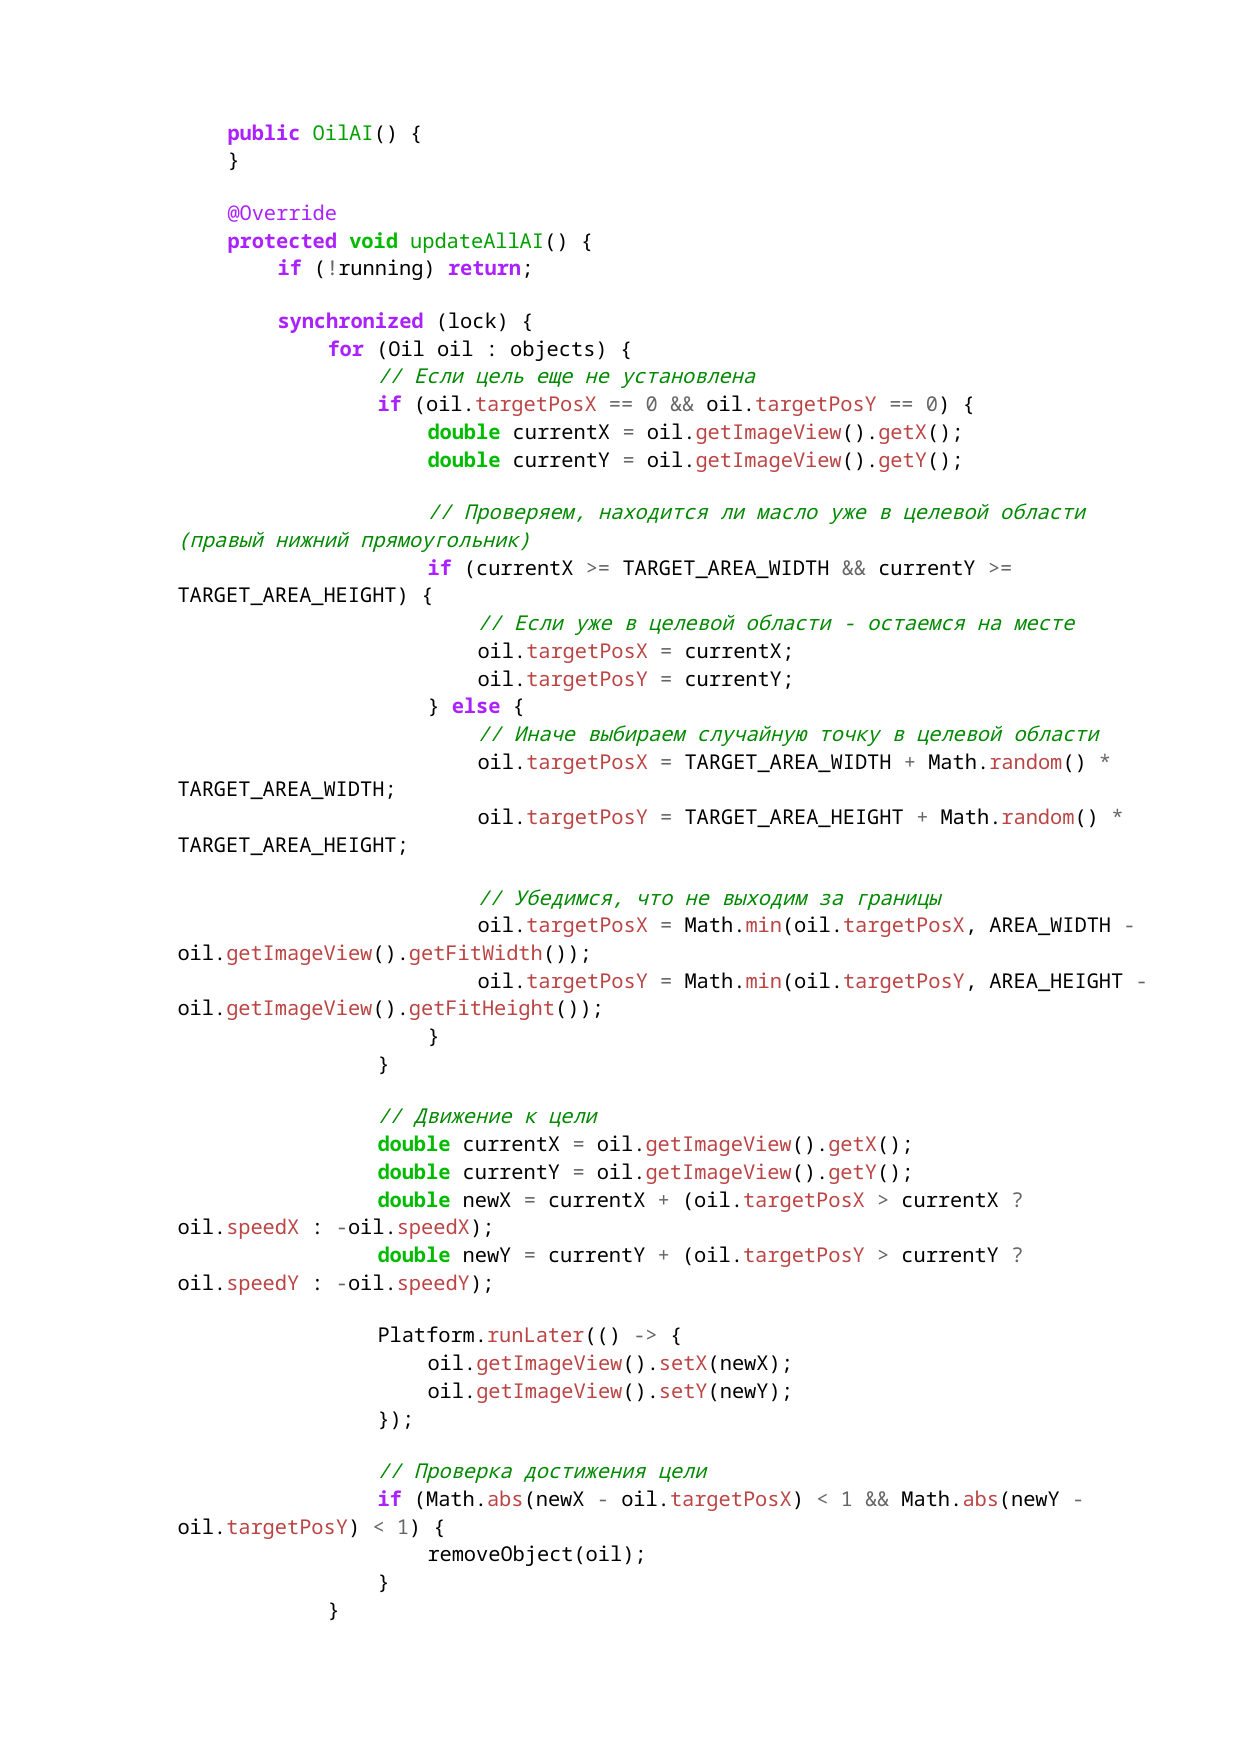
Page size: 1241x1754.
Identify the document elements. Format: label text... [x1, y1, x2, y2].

text // Проверка достижения цели [177, 1457, 1152, 1484]
text double currentY = oil.getImageView().getY(); [177, 1157, 1152, 1185]
text } [177, 1049, 1152, 1077]
text if (!running) return; [177, 254, 1152, 282]
text oil.targetPosX = currentX; [177, 636, 1152, 664]
text double newY = currentY + (oil.targetPosY > currentY ? oil.speedY : -oil.speedY); [177, 1241, 1152, 1296]
text } else { [177, 692, 1152, 719]
text // Если цель еще не установлена [177, 362, 1152, 390]
text Platform.runLater(() -> { [177, 1321, 1152, 1349]
text // Если уже в целевой области - остаемся на месте [177, 609, 1152, 636]
text oil.targetPosY = currentY; [177, 664, 1152, 692]
text oil.targetPosX = Math.min(oil.targetPosX, AREA_WIDTH - oil.getImageView().getFitWidth()); [177, 911, 1152, 966]
text oil.targetPosX = TARGET_AREA_WIDTH + Math.random() * TARGET_AREA_WIDTH; [177, 747, 1152, 803]
text oil.targetPosY = Math.min(oil.targetPosY, AREA_HEIGHT - oil.getImageView().getFitHeight()); [177, 966, 1152, 1022]
text if (currentX >= TARGET_AREA_WIDTH && currentY >= TARGET_AREA_HEIGHT) { [177, 553, 1152, 609]
text double newX = currentX + (oil.targetPosX > currentX ? oil.speedX : -oil.speedX); [177, 1185, 1152, 1241]
text // Иначе выбираем случайную точку в целевой области [177, 719, 1152, 747]
text synchronized (lock) { [177, 307, 1152, 334]
text } [177, 1568, 1152, 1595]
text oil.targetPosY = TARGET_AREA_HEIGHT + Math.random() * TARGET_AREA_HEIGHT; [177, 803, 1152, 858]
text if (oil.targetPosX == 0 && oil.targetPosY == 0) { [177, 390, 1152, 417]
text // Проверяем, находится ли масло уже в целевой области (правый нижний прямоугольник) [177, 498, 1152, 553]
text double currentX = oil.getImageView().getX(); [177, 417, 1152, 445]
text public OilAI() { [177, 118, 1152, 146]
text if (Math.abs(newX - oil.targetPosX) < 1 && Math.abs(newY - oil.targetPosY) < 1) { [177, 1484, 1152, 1540]
text } [177, 1022, 1152, 1049]
text } [177, 1595, 1152, 1623]
text }); [177, 1404, 1152, 1432]
text } [177, 146, 1152, 173]
text double currentY = oil.getImageView().getY(); [177, 445, 1152, 473]
text @Override [177, 198, 1152, 226]
text oil.getImageView().setX(newX); [177, 1349, 1152, 1376]
text removeObject(oil); [177, 1540, 1152, 1568]
text protected void updateAllAI() { [177, 226, 1152, 254]
text oil.getImageView().setY(newY); [177, 1376, 1152, 1404]
text // Убедимся, что не выходим за границы [177, 883, 1152, 911]
text for (Oil oil : objects) { [177, 334, 1152, 362]
text // Движение к цели [177, 1102, 1152, 1130]
text double currentX = oil.getImageView().getX(); [177, 1130, 1152, 1157]
